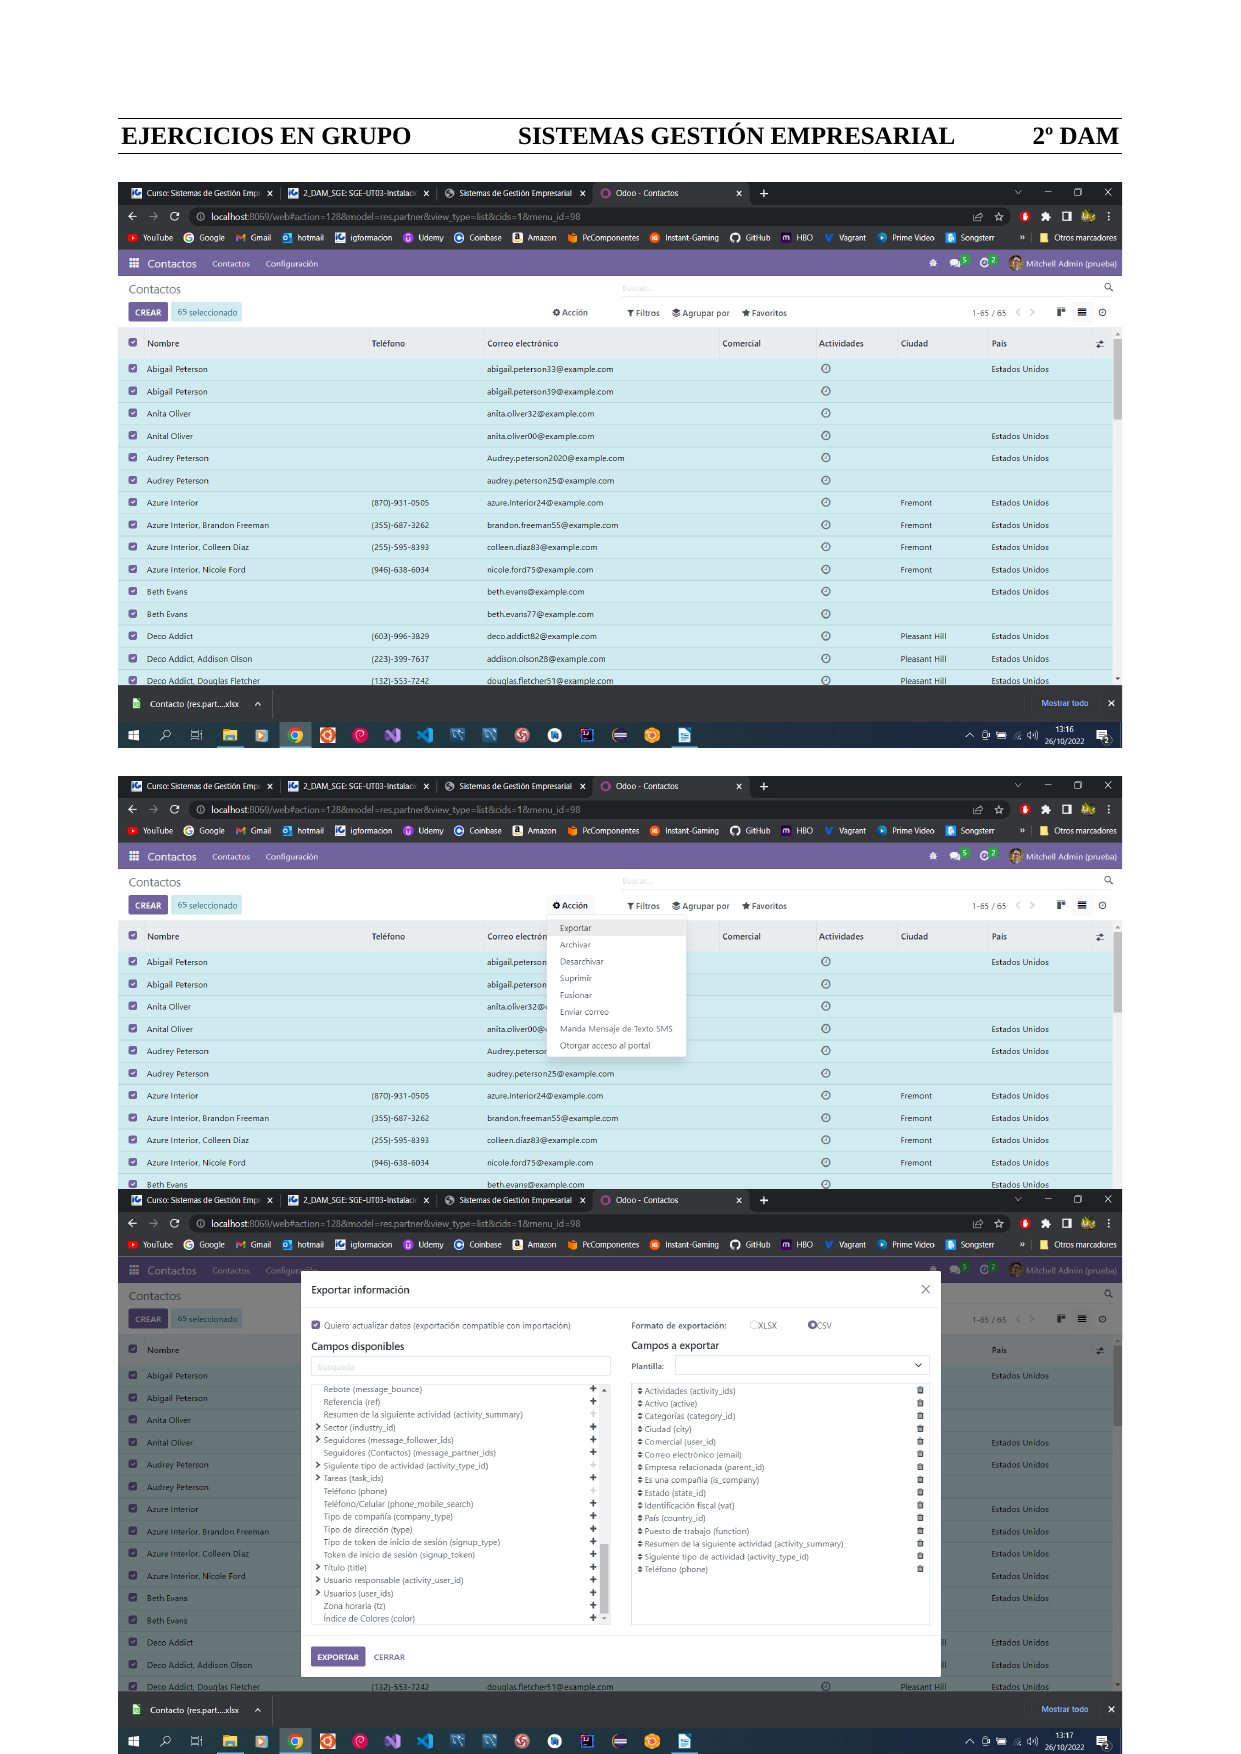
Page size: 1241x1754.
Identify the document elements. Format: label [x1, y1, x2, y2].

picture [118, 182, 1123, 748]
picture [118, 776, 1123, 1754]
